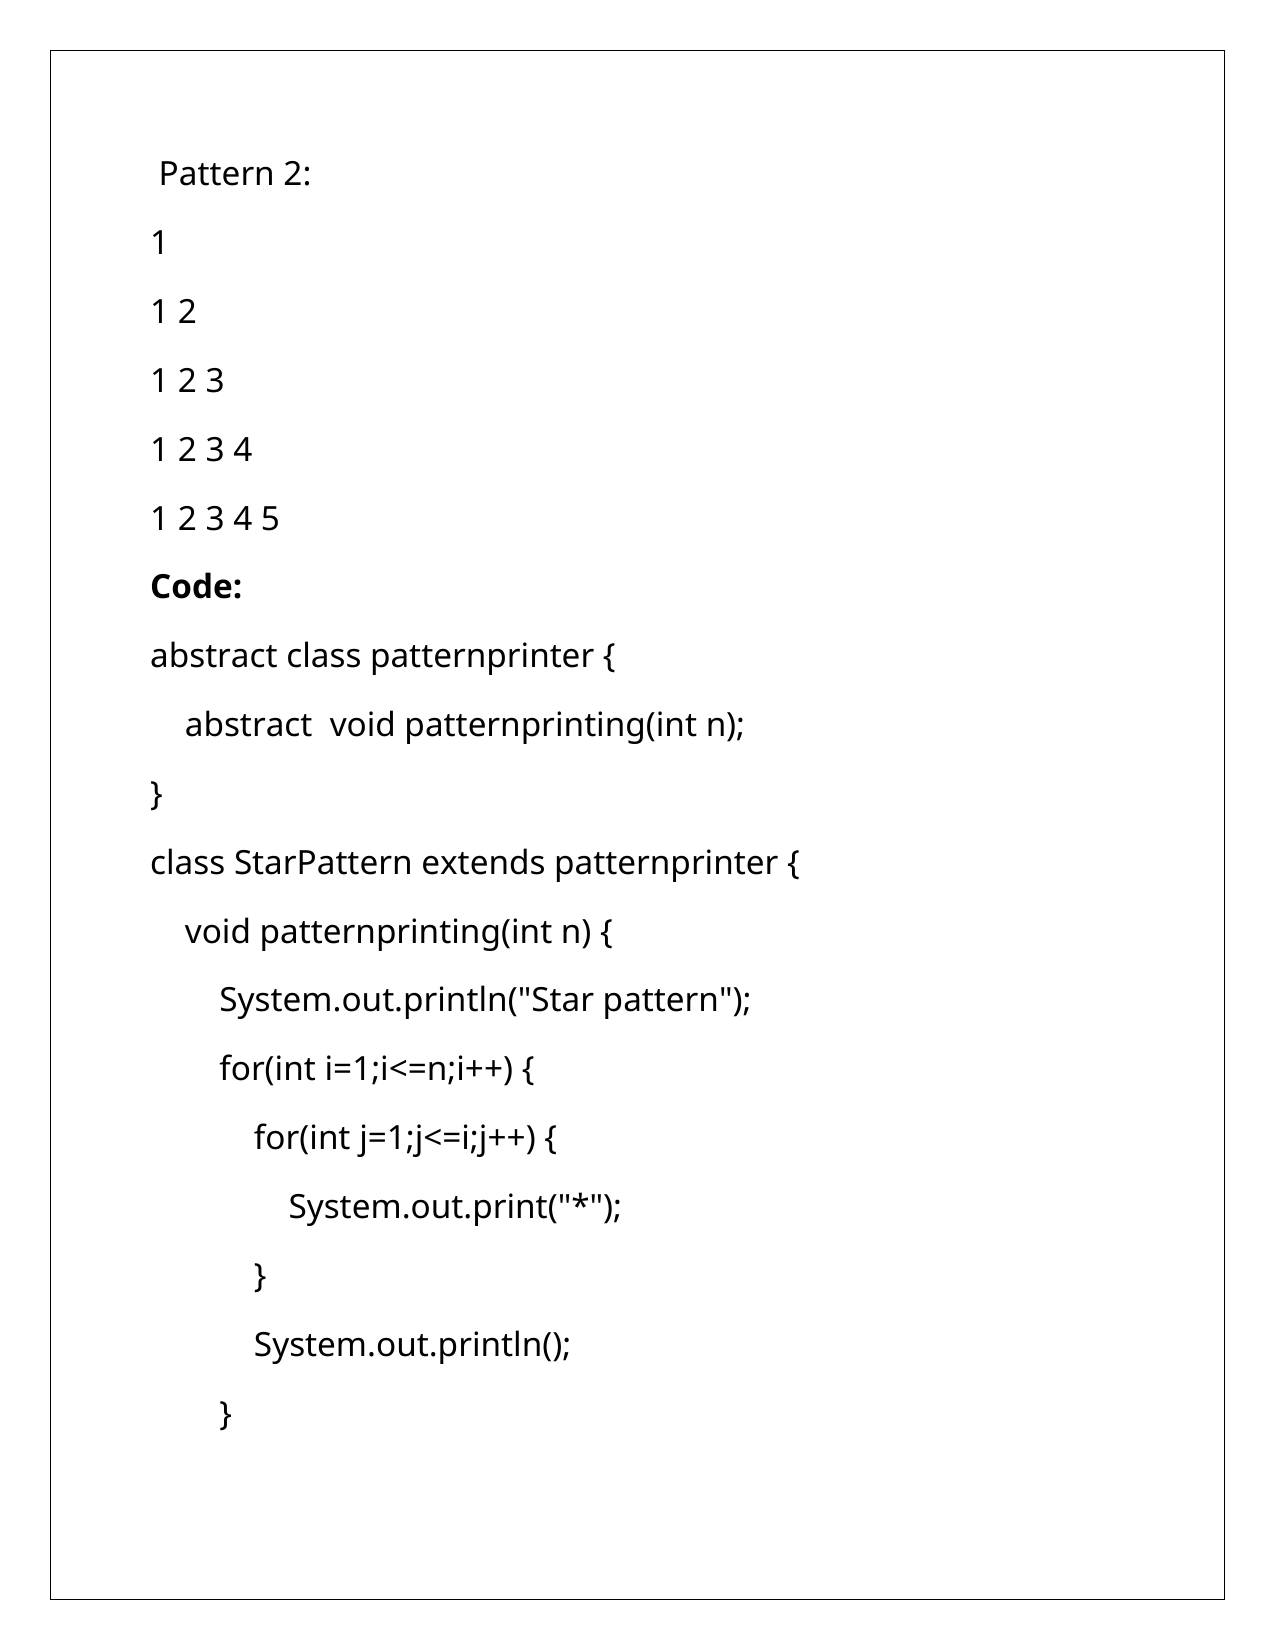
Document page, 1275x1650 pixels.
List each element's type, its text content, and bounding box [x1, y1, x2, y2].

text for(int j=1;j<=i;j++) { [150, 1114, 1125, 1159]
text System.out.println(); [150, 1321, 1125, 1366]
text 1 2 3 4 5 [150, 494, 1125, 540]
text } [150, 1252, 1125, 1297]
text class StarPattern extends patternprinter { [150, 838, 1125, 884]
text Code: [150, 563, 1125, 608]
text } [150, 770, 1125, 815]
text void patternprinting(int n) { [150, 907, 1125, 953]
text 1 [150, 219, 1125, 264]
text } [150, 1389, 1125, 1435]
text 1 2 [150, 288, 1125, 333]
text System.out.println("Star pattern"); [150, 976, 1125, 1022]
text abstract class patternprinter { [150, 632, 1125, 677]
text abstract void patternprinting(int n); [150, 701, 1125, 746]
text System.out.print("*"); [150, 1183, 1125, 1228]
text 1 2 3 4 [150, 425, 1125, 471]
text for(int i=1;i<=n;i++) { [150, 1045, 1125, 1091]
text 1 2 3 [150, 357, 1125, 402]
text Pattern 2: [150, 150, 1125, 195]
